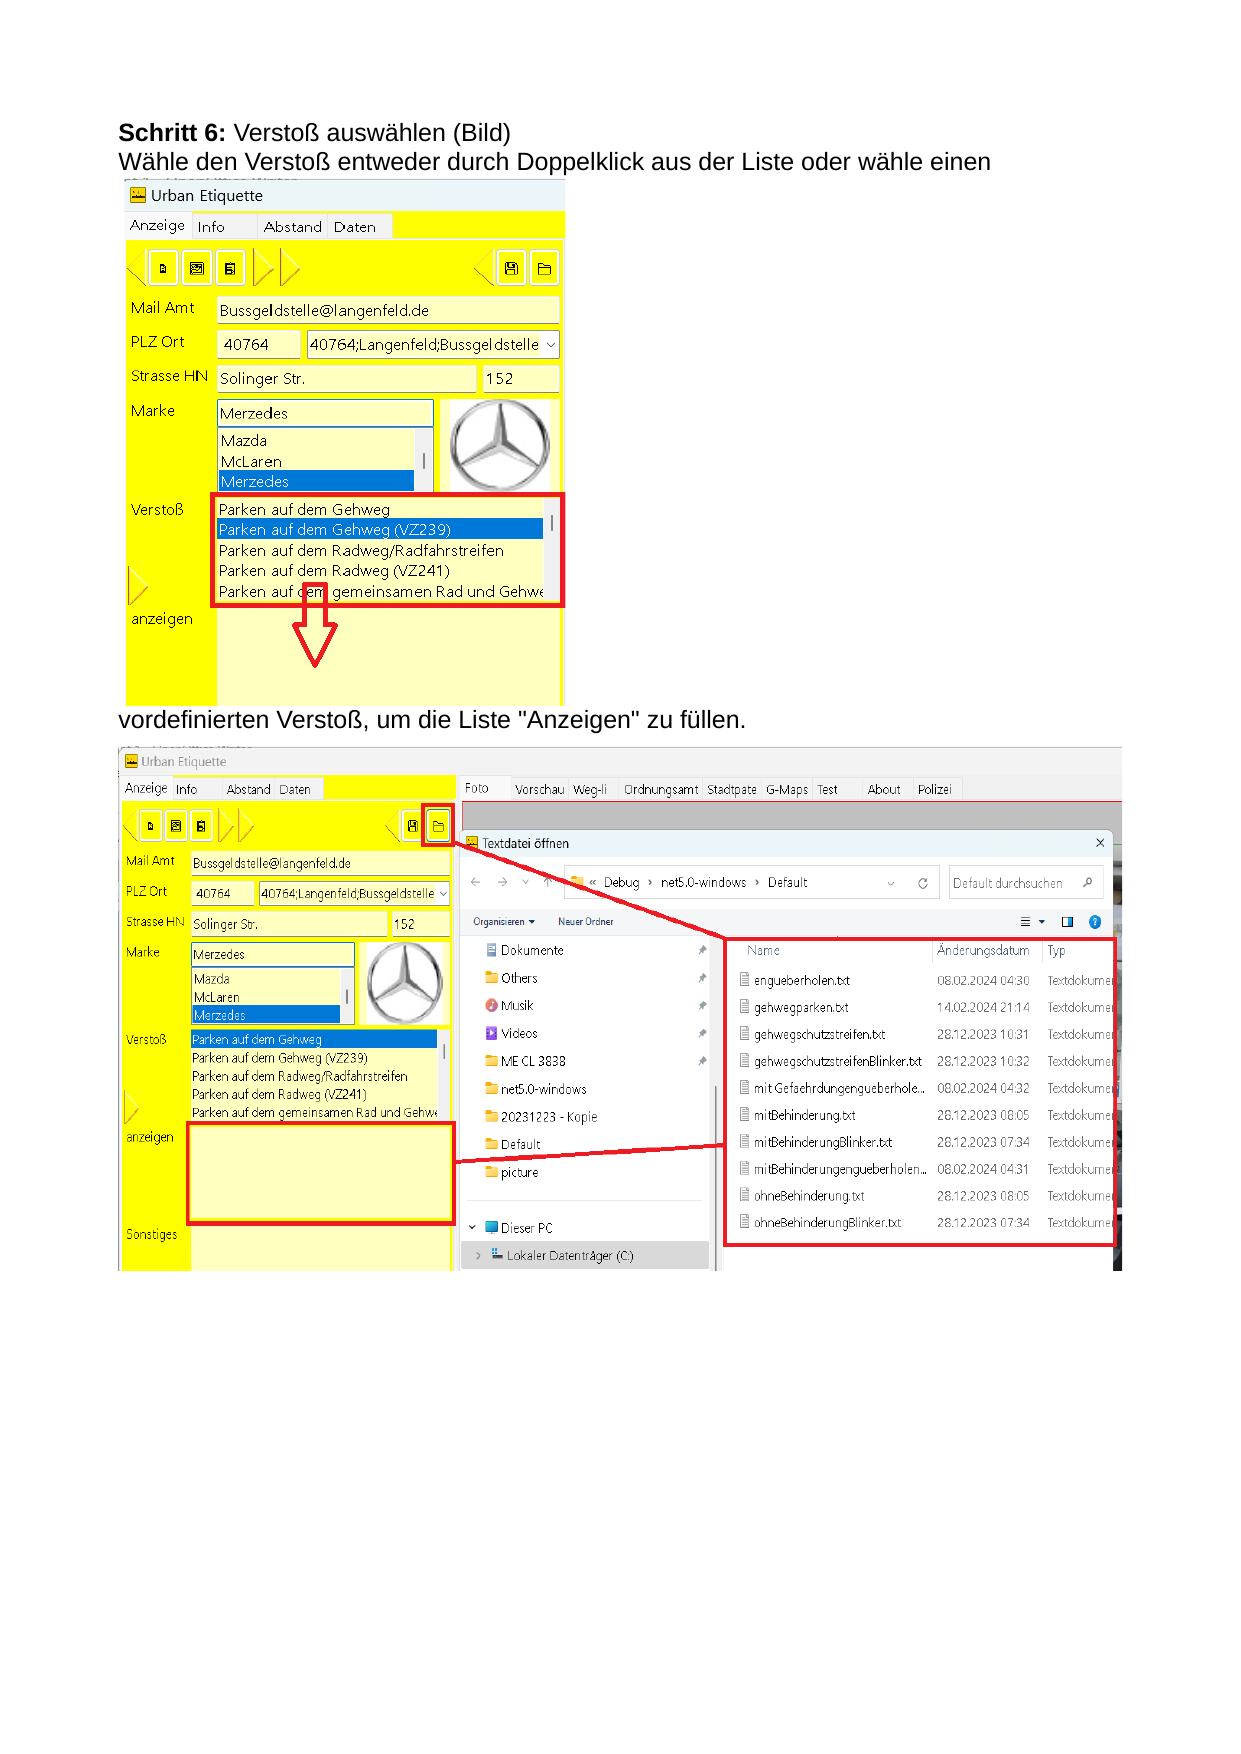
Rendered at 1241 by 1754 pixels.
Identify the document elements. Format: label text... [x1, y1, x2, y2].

text Schritt 6: Verstoß auswählen (Bild) Wähle den Verstoß entweder durch Doppelklick aus der Liste oder wähle einen vordefinierten Verstoß, um die Liste "Anzeigen" zu füllen. [118, 118, 1122, 734]
